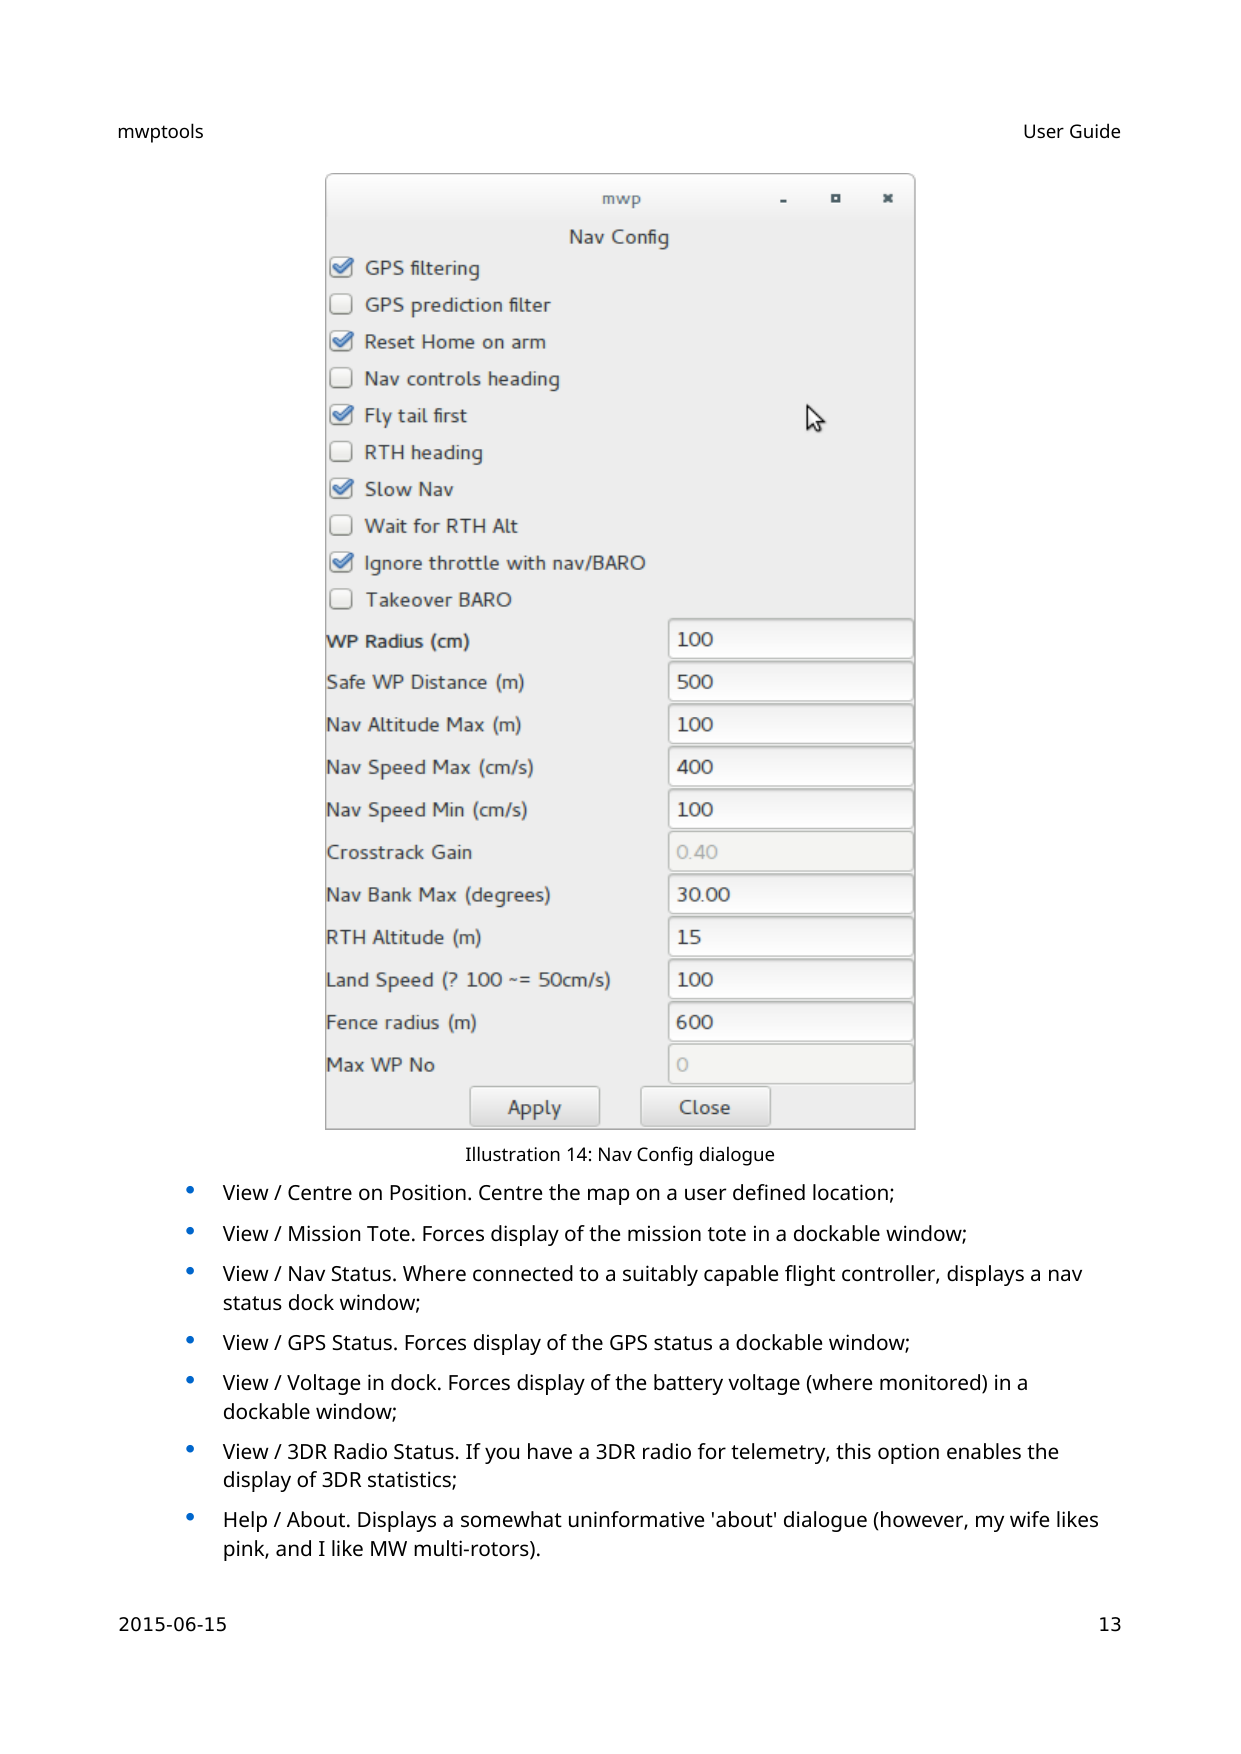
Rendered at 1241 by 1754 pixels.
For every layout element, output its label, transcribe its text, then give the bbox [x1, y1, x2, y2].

picture [325, 173, 916, 1130]
list Help / About. Displays a somewhat uninformative 'about' dialogue (however, my wife likes pink, and I like MW multi-rotors). [185, 1506, 1122, 1562]
list View / Centre on Position. Centre the map on a user defined location; [185, 173, 1122, 1207]
list View / GPS Status. Forces display of the GPS status a dockable window; [185, 1328, 1122, 1356]
list Illustration 14: Nav Config dialogue [324, 185, 916, 1167]
list View / 3DR Radio Status. If you have a 3DR radio for telemetry, this option enables the display of 3DR statistics; [185, 1437, 1122, 1494]
list View / Voltage in dock. Forces display of the battery voltage (where monitored) in a dockable window; [185, 1368, 1122, 1425]
list View / Mission Tote. Forces display of the mission tote in a dockable window; [185, 1219, 1122, 1247]
list View / Nav Status. Where connected to a suitably capable flight controller, displays a nav status dock window; [185, 1259, 1122, 1316]
